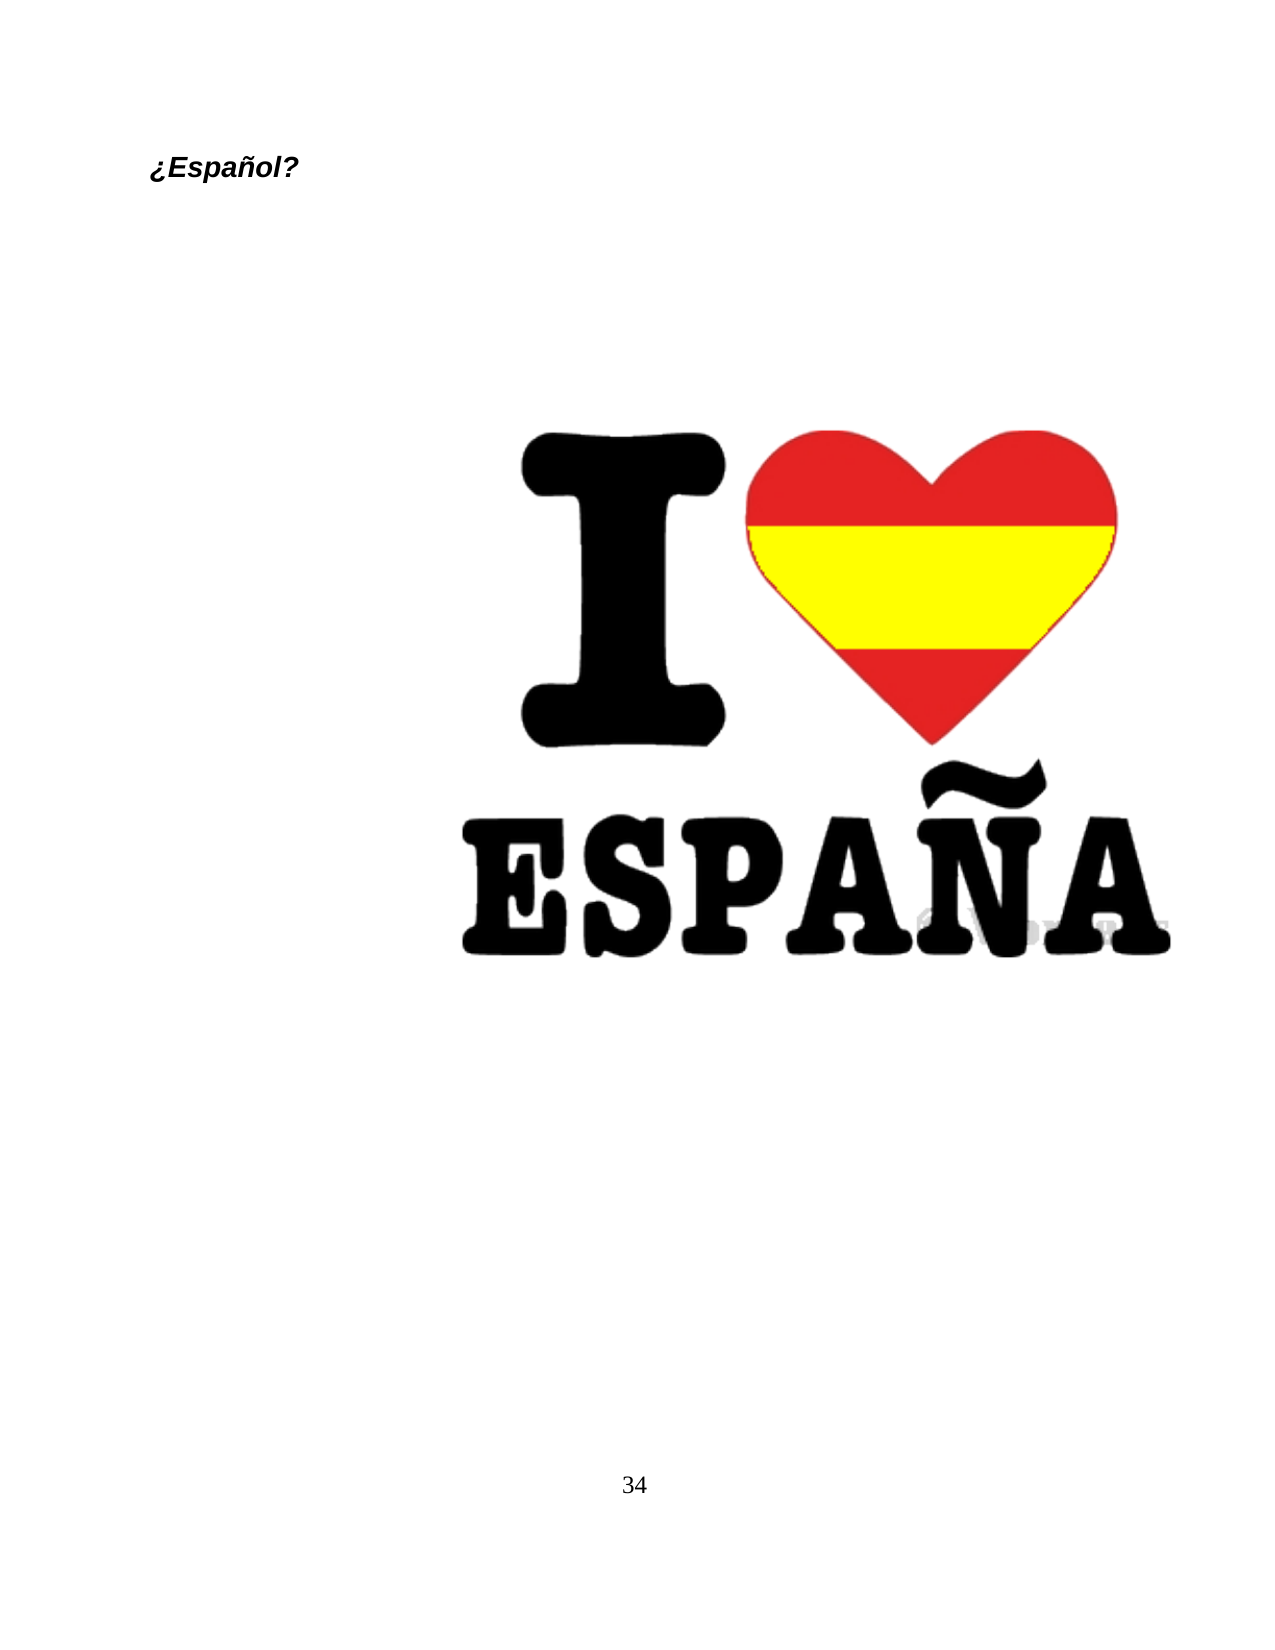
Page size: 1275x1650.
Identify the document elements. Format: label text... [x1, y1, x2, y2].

subtitle ¿Español? [150, 150, 1125, 183]
picture [150, 196, 1275, 1196]
